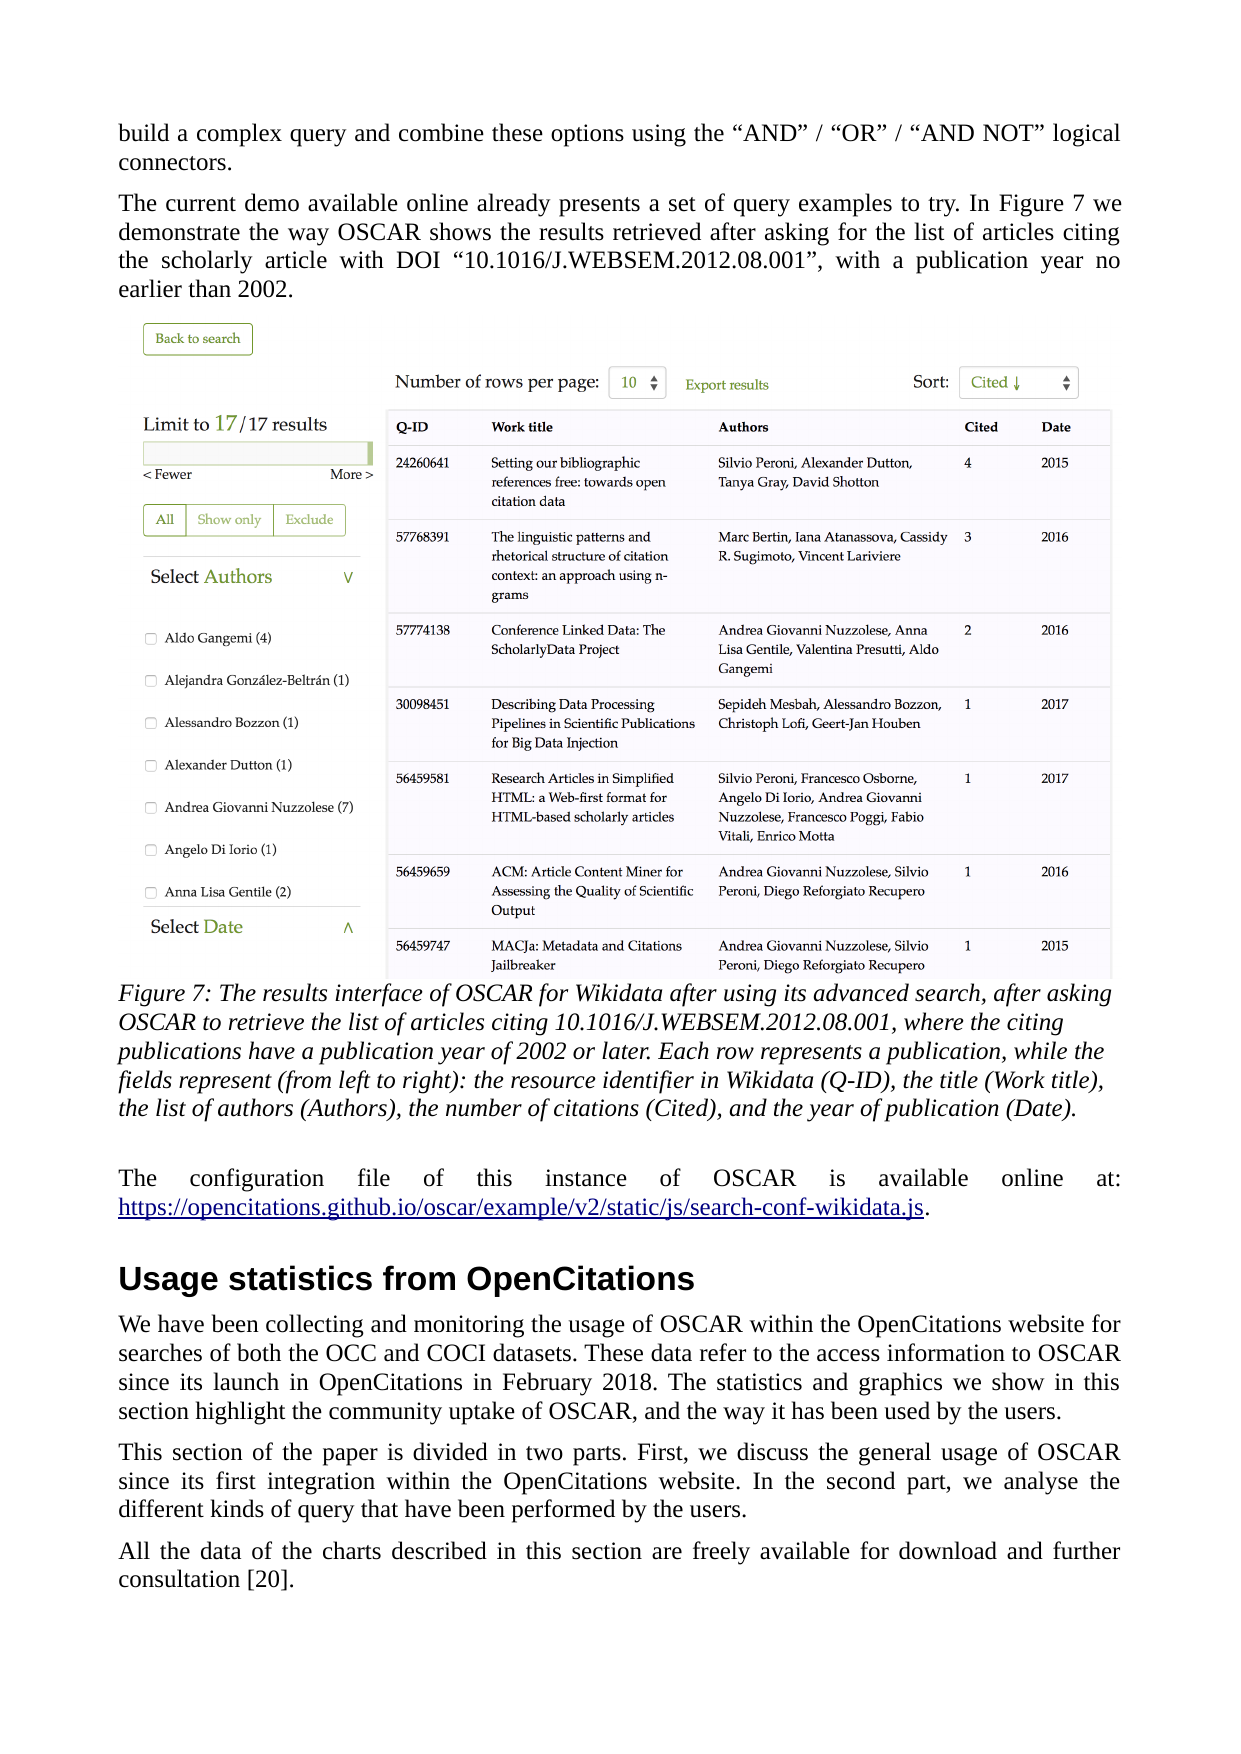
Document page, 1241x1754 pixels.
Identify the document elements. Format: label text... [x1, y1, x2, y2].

text The current demo available online already presents a set of query examples to try. In Figure 7 we demonstrate the way OSCAR shows the results retrieved after asking for the list of articles citing the scholarly article with DOI “10.1016/J.WEBSEM.2012.08.001”, with a publication year no earlier than 2002. [118, 188, 1122, 303]
text We have been collecting and monitoring the usage of OSCAR within the OpenCitations website for searches of both the OCC and COCI datasets. These data refer to the access information to OSCAR since its launch in OpenCitations in February 2018. The statistics and graphics we show in this section highlight the community uptake of OSCAR, and the way it has been used by the users. [118, 1309, 1122, 1424]
text This section of the paper is divided in two parts. First, we discuss the general usage of OSCAR since its first integration within the OpenCitations website. In the second part, we analyse the different kinds of query that have been performed by the users. [118, 1437, 1122, 1523]
picture [118, 315, 1123, 979]
text Figure 7: The results interface of OSCAR for Wikidata after using its advanced search, after asking OSCAR to retrieve the list of articles citing 10.1016/J.WEBSEM.2012.08.001, where the citing publications have a publication year of 2002 or later. Each row represents a publication, while the fields represent (from left to right): the resource identifier in Wikidata (Q-ID), the title (Work title), the list of authors (Authors), the number of citations (Cited), and the year of publication (Date). [118, 979, 1122, 1122]
subtitle Usage statistics from OpenCitations [118, 1258, 1122, 1297]
text build a complex query and combine these options using the “AND” / “OR” / “AND NOT” logical connectors. [118, 118, 1122, 176]
text The configuration file of this instance of OSCAR is available online at: https://opencitations.github.io/oscar/example/v2/static/js/search-conf-wikidata.js. [118, 1163, 1122, 1221]
text All the data of the charts described in this section are freely available for download and further consultation [20]. [118, 1536, 1122, 1593]
